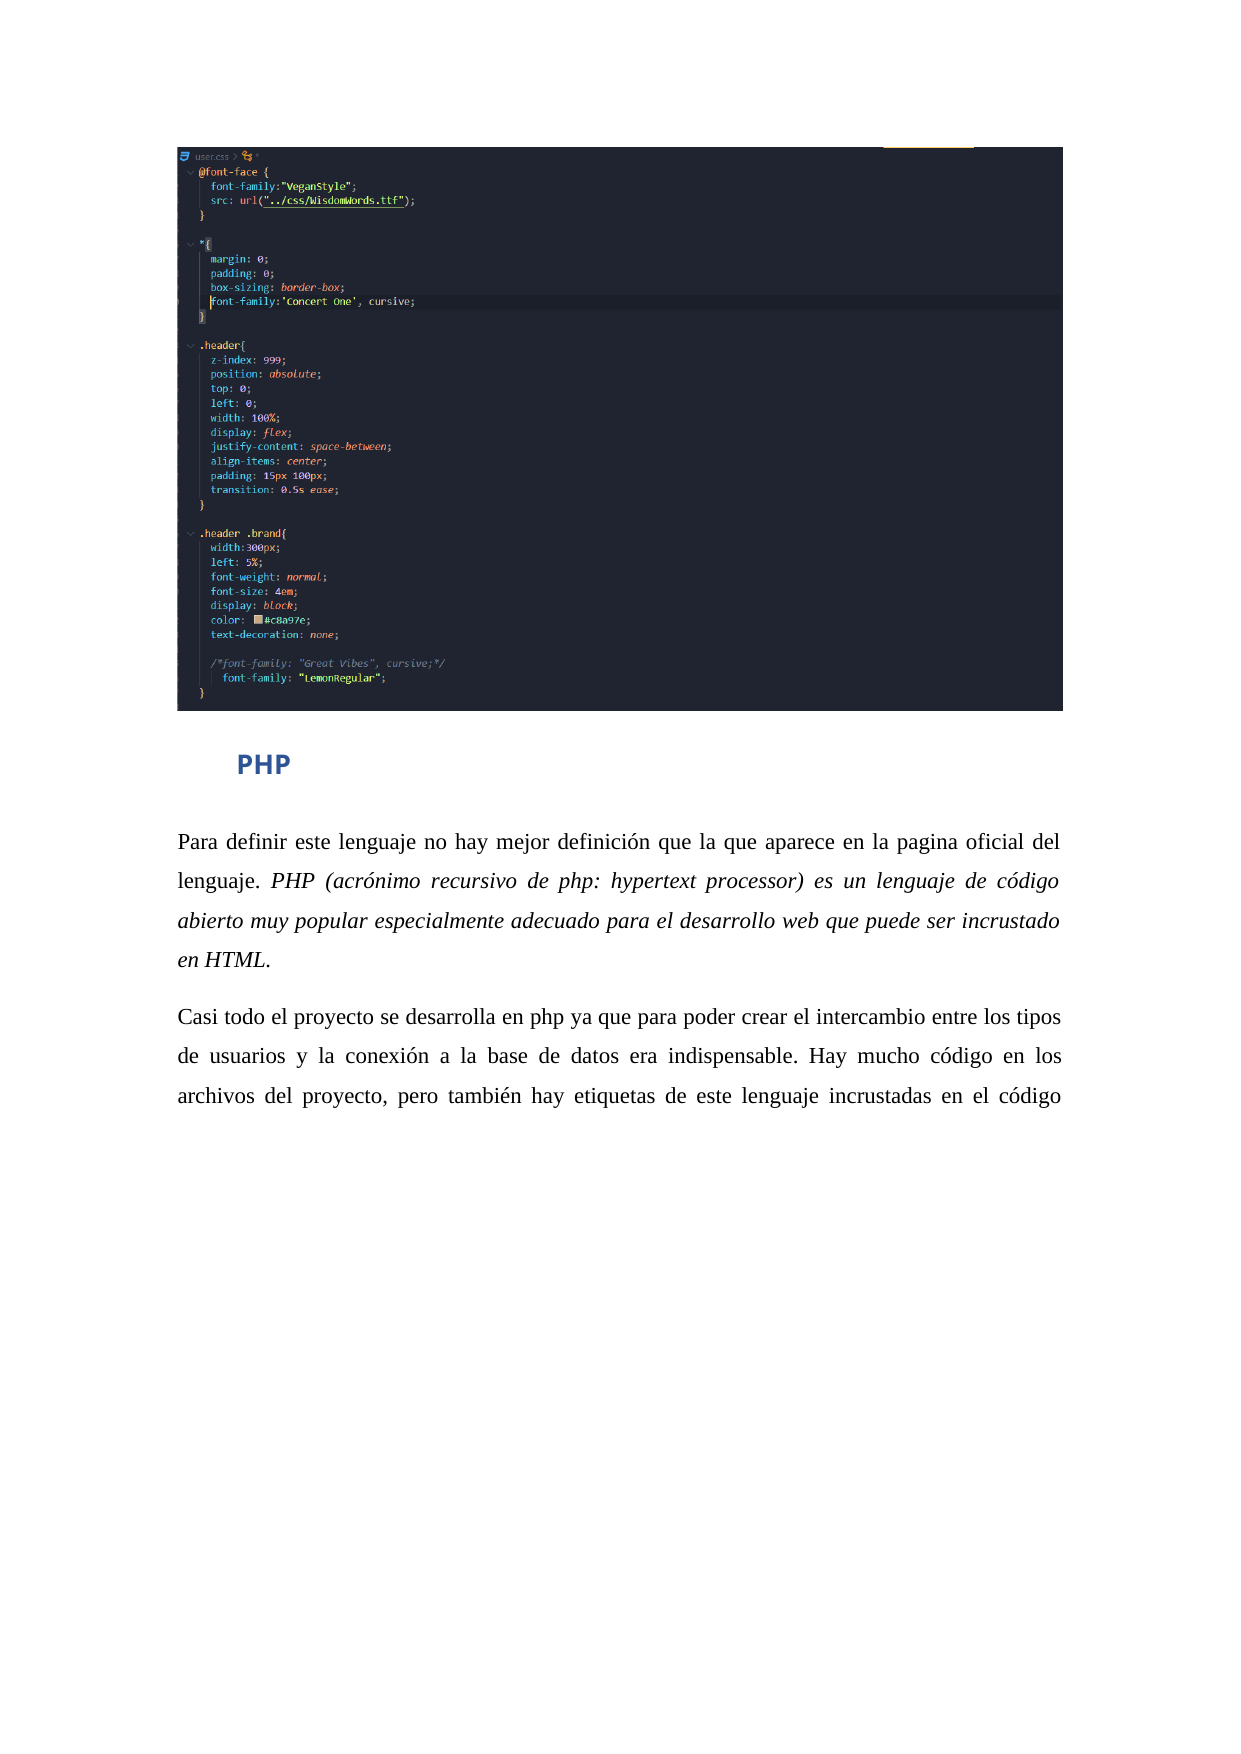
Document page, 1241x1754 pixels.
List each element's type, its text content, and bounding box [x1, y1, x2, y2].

subtitle PHP [236, 745, 1063, 782]
text Para definir este lenguaje no hay mejor definición que la que aparece en la pagina oficial del lenguaje. PHP (acrónimo recursivo de php: hypertext processor) es un lenguaje de código abierto muy popular especialmente adecuado para el desarrollo web que puede ser incrustado en HTML. [177, 828, 1063, 973]
text Casi todo el proyecto se desarrolla en php ya que para poder crear el intercambio entre los tipos de usuarios y la conexión a la base de datos era indispensable. Hay mucho código en los archivos del proyecto, pero también hay etiquetas de este lenguaje incrustadas en el código [177, 1003, 1063, 1108]
